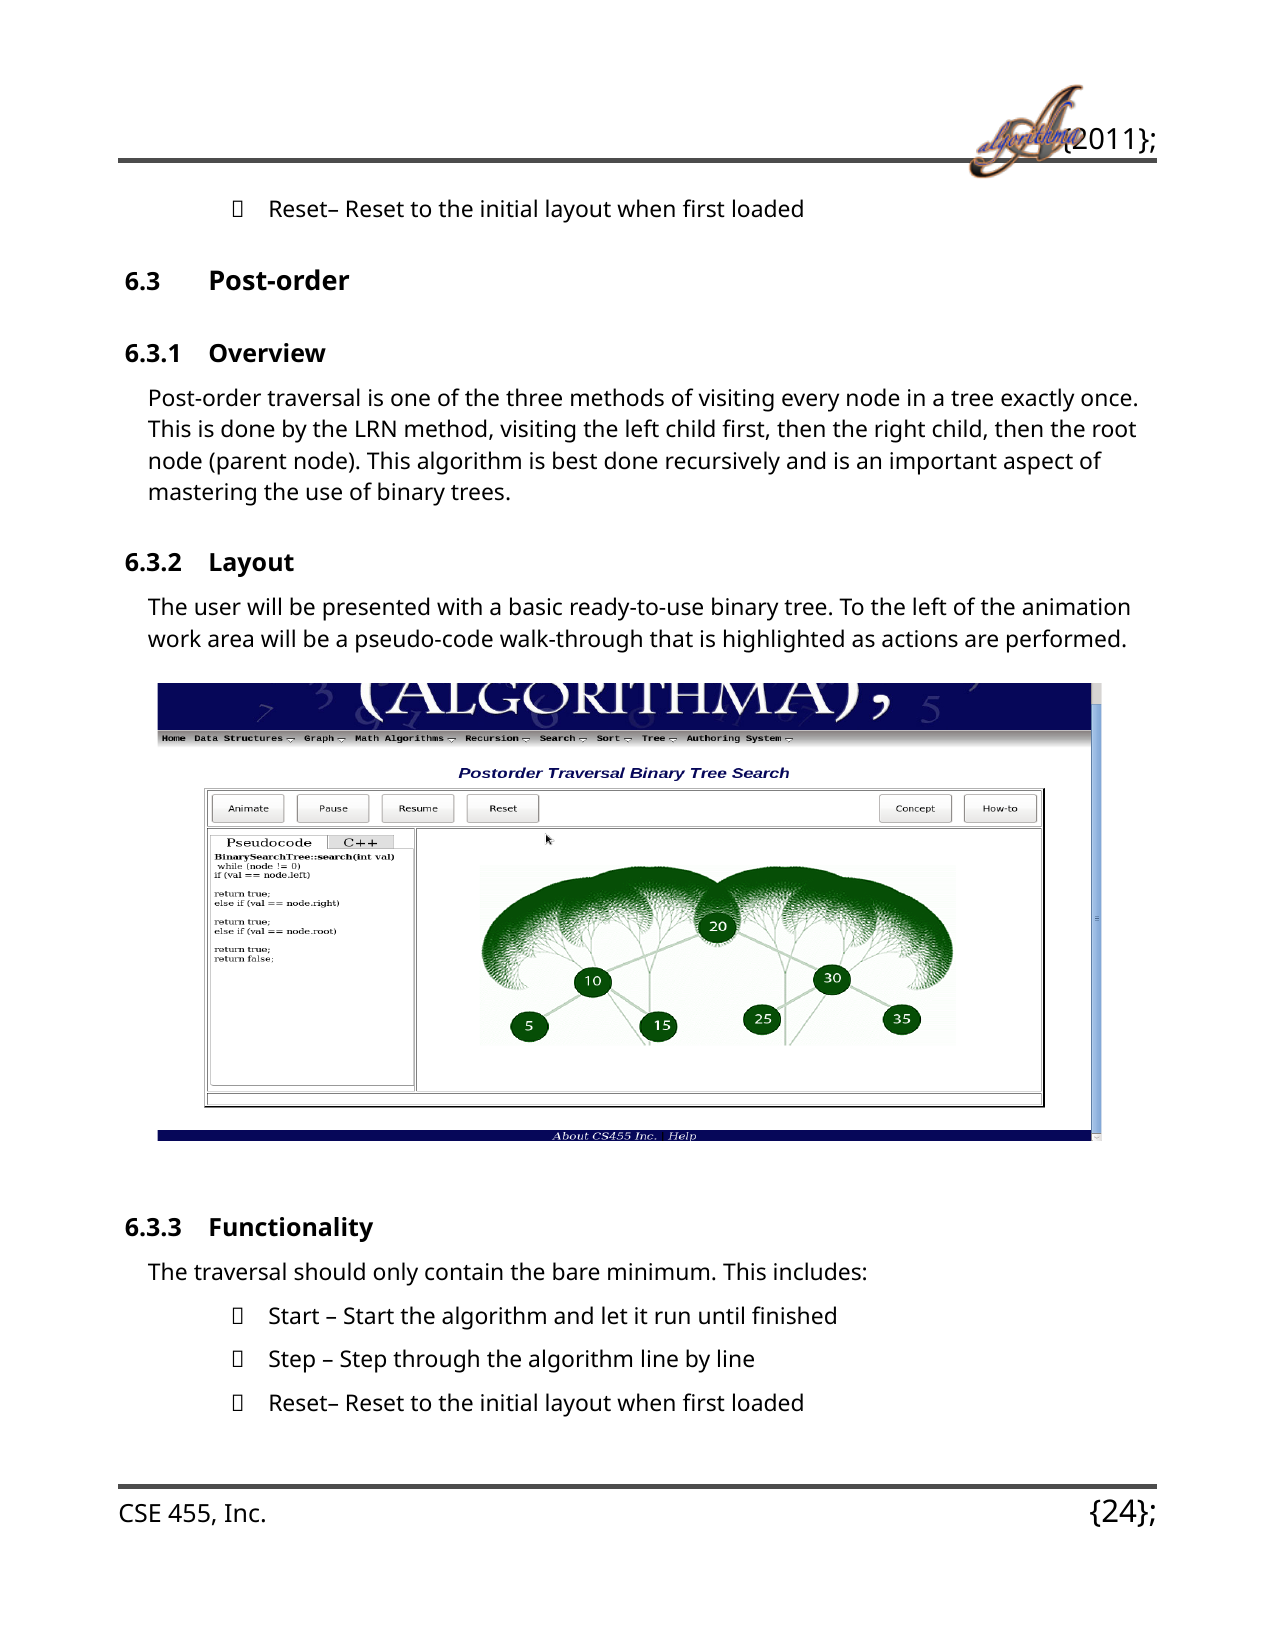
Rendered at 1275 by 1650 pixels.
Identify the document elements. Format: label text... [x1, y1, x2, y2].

picture [966, 83, 1087, 180]
subtitle Overview [118, 336, 1157, 370]
list Start – Start the algorithm and let it run until finished [231, 1300, 1157, 1331]
list Reset– Reset to the initial layout when first loaded [231, 192, 1157, 224]
text The user will be presented with a basic ready-to-use binary tree. To the left of the animation work area will be a pseudo-code walk-through that is highlighted as actions are performed. [148, 591, 1157, 654]
subtitle Post-order [118, 261, 1157, 298]
text The traversal should only contain the bare minimum. This includes: [148, 1256, 1157, 1287]
subtitle Layout [118, 545, 1157, 579]
picture [157, 683, 1102, 1141]
text Post-order traversal is one of the three methods of visiting every node in a tree exactly once. This is done by the LRN method, visiting the left child first, then the right child, then the root node (parent node). This algorithm is best done recursively and is an important aspect of mastering the use of binary trees. [148, 382, 1157, 507]
list Reset– Reset to the initial layout when first loaded [231, 1387, 1157, 1418]
subtitle Functionality [118, 1209, 1157, 1243]
list Step – Step through the algorithm line by line [231, 1343, 1157, 1375]
